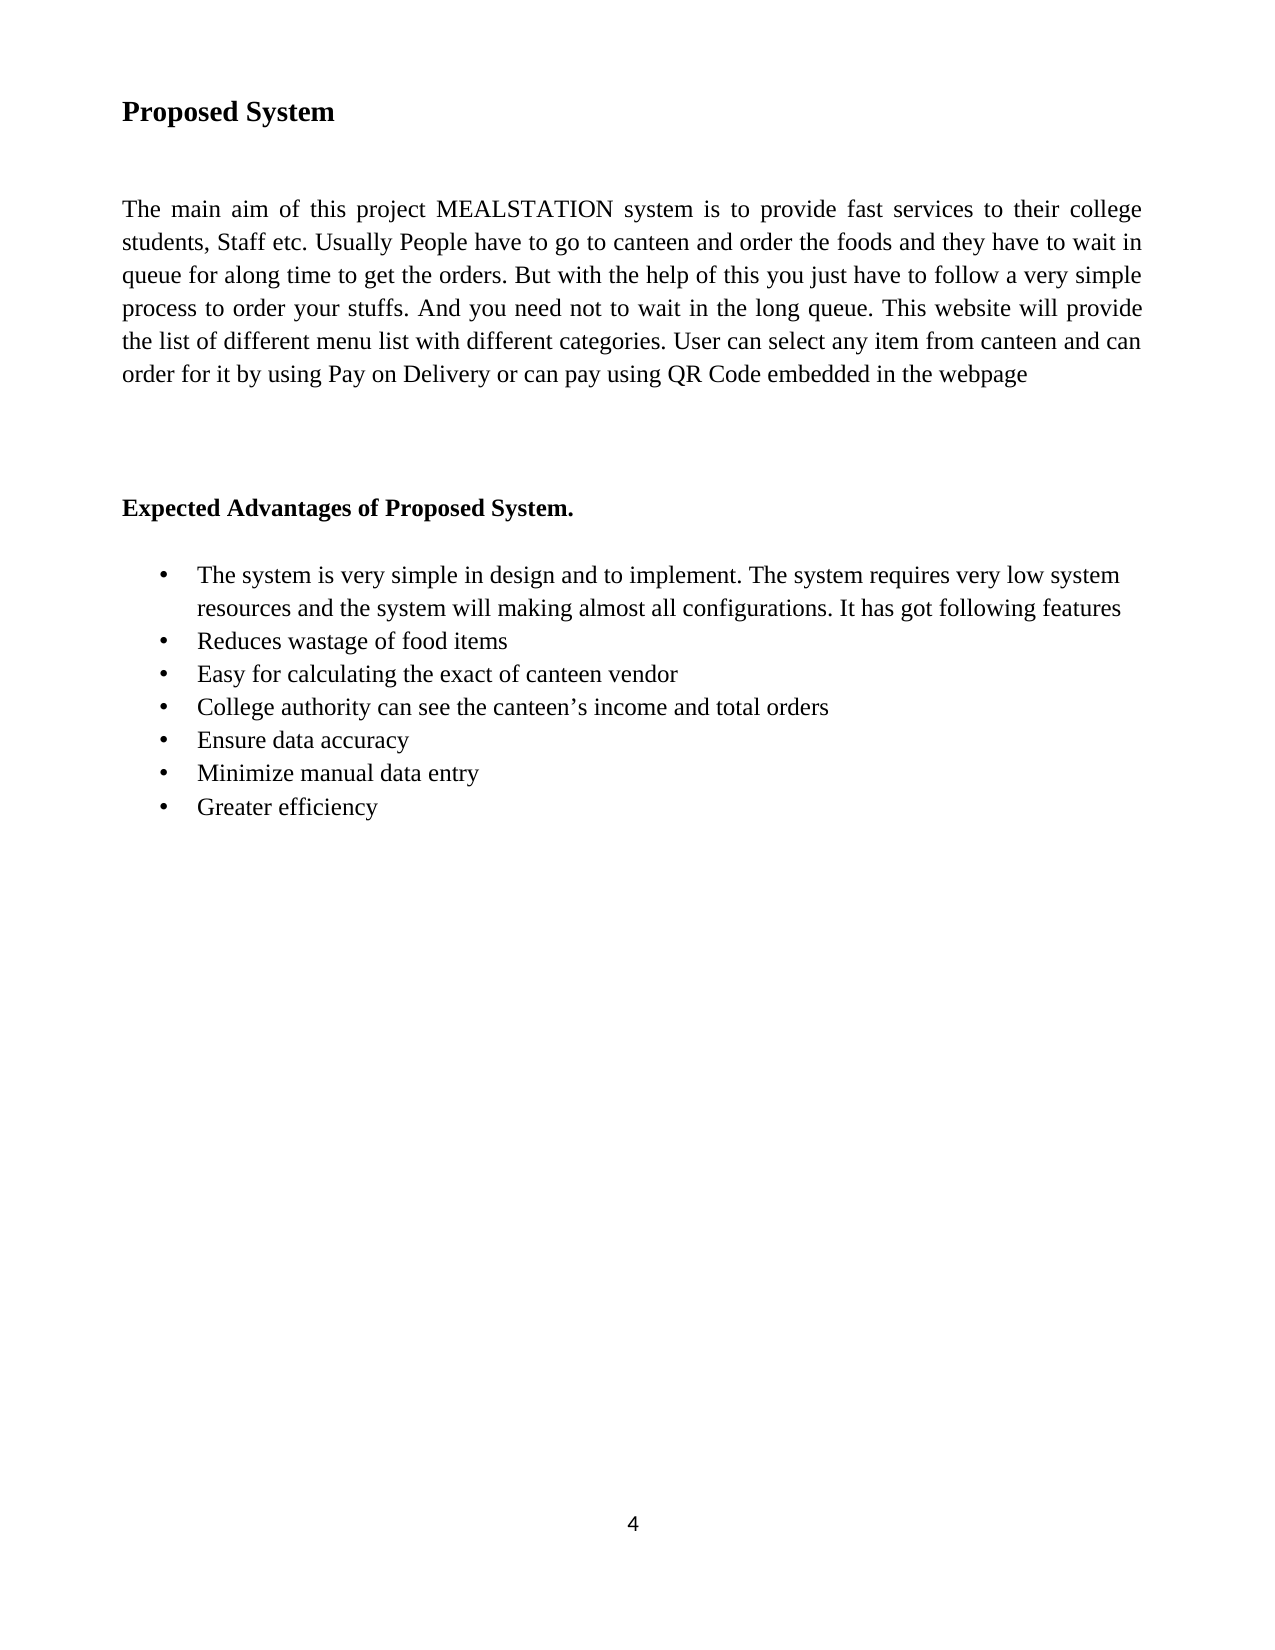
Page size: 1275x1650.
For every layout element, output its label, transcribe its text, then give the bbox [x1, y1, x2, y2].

list Easy for calculating the exact of canteen vendor [159, 659, 1144, 688]
list College authority can see the canteen’s income and total orders [159, 692, 1144, 721]
list Reduces wastage of food items [159, 626, 1144, 655]
list Minimize manual data entry [159, 758, 1144, 787]
list Ensure data accuracy [159, 726, 1144, 754]
text Expected Advantages of Proposed System. [122, 493, 1144, 522]
text Proposed System [122, 94, 1144, 127]
list The system is very simple in design and to implement. The system requires very low system resources and the system will making almost all configurations. It has got following features [159, 560, 1144, 622]
text The main aim of this project MEALSTATION system is to provide fast services to their college students, Staff etc. Usually People have to go to canteen and order the foods and they have to wait in queue for along time to get the orders. But with the help of this you just have to follow a very simple process to order your stuffs. And you need not to wait in the long queue. This website will provide the list of different menu list with different categories. User can select any item from canteen and can order for it by using Pay on Delivery or can pay using QR Code embedded in the webpage [122, 194, 1144, 388]
list Greater efficiency [159, 792, 1144, 820]
